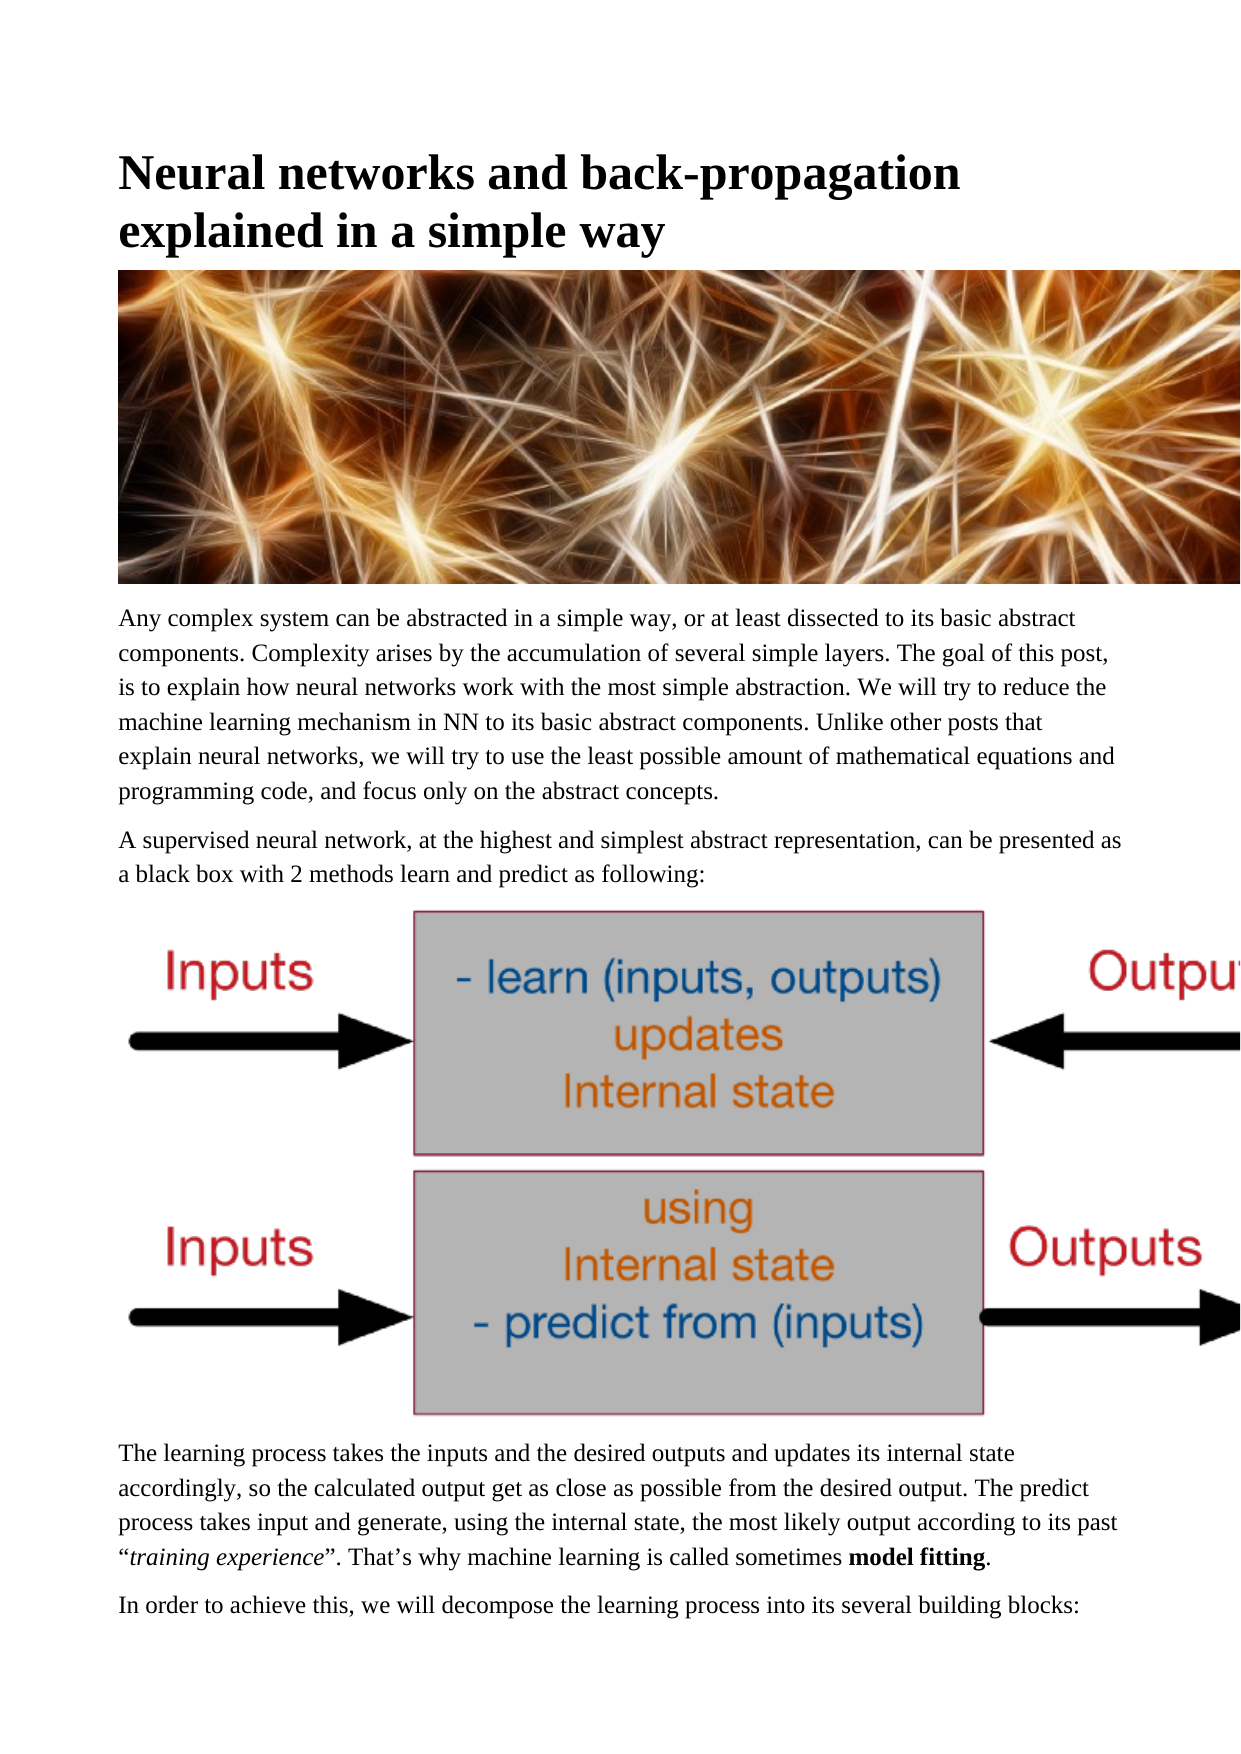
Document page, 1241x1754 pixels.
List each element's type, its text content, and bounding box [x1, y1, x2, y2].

text Any complex system can be abstracted in a simple way, or at least dissected to its basic abstract components. Complexity arises by the accumulation of several simple layers. The goal of this post, is to explain how neural networks work with the most simple abstraction. We will try to reduce the machine learning mechanism in NN to its basic abstract components. Unlike other posts that explain neural networks, we will try to use the least possible amount of mathematical equations and programming code, and focus only on the abstract concepts. [118, 603, 1122, 804]
text In order to achieve this, we will decompose the learning process into its several building blocks: [118, 1591, 1122, 1619]
picture [118, 270, 1241, 584]
picture [118, 908, 1241, 1418]
subtitle Neural networks and back-propagation explained in a simple way [118, 143, 1122, 258]
text A supervised neural network, at the highest and simplest abstract representation, can be presented as a black box with 2 methods learn and predict as following: [118, 825, 1122, 888]
text The learning process takes the inputs and the desired outputs and updates its internal state accordingly, so the calculated output get as close as possible from the desired output. The predict process takes input and generate, using the internal state, the most likely output according to its past “training experience”. That’s why machine learning is called sometimes model fitting. [118, 1438, 1122, 1570]
